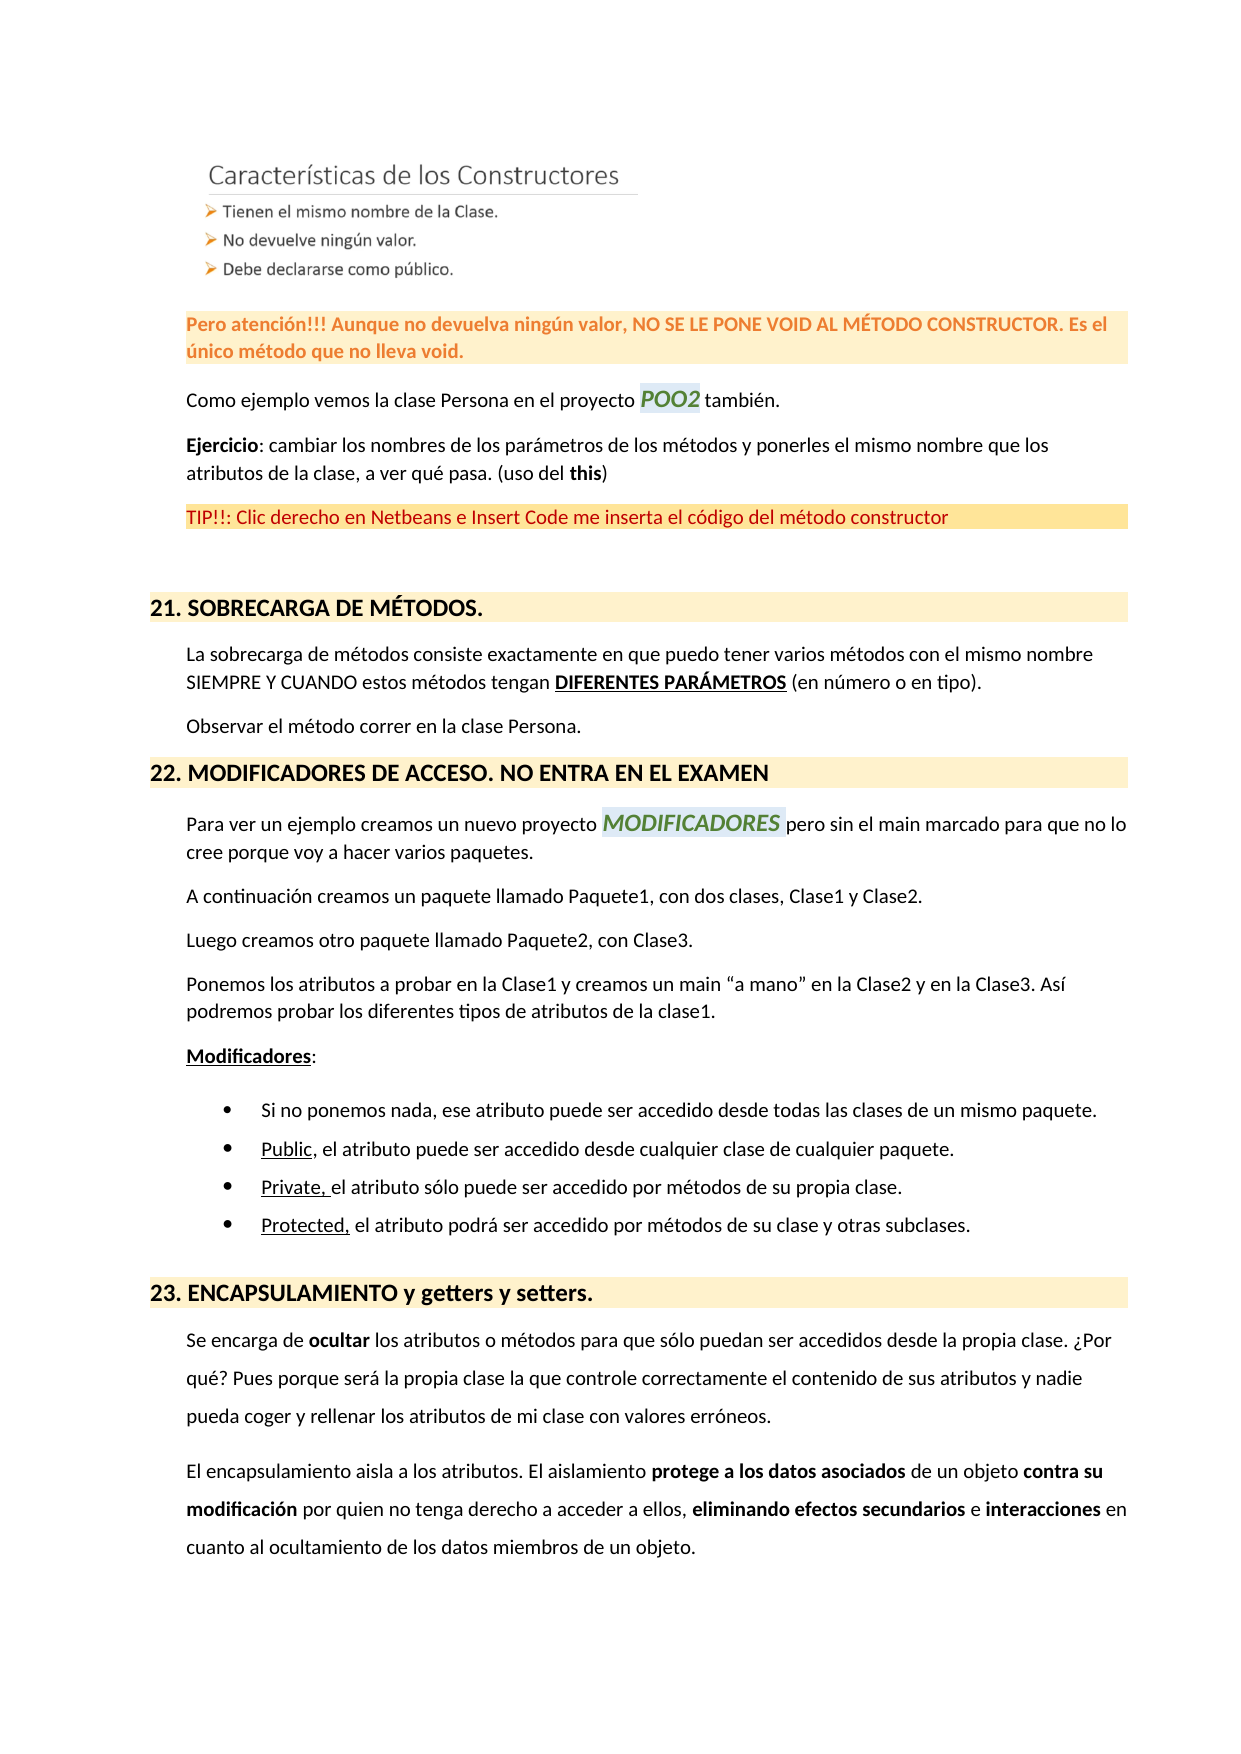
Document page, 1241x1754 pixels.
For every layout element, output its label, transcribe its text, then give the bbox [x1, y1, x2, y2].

text Como ejemplo vemos la clase Persona en el proyecto POO2 también. [186, 383, 1128, 413]
list Private, el atributo sólo puede ser accedido por métodos de su propia clase. [224, 1174, 1128, 1199]
list ENCAPSULAMIENTO y getters y setters. [150, 1277, 1128, 1308]
text Observar el método correr en la clase Persona. [186, 713, 1128, 738]
text Ponemos los atributos a probar en la Clase1 y creamos un main “a mano” en la Clase2 y en la Clase3. Así podremos probar los diferentes tipos de atributos de la clase1. [186, 971, 1128, 1024]
list MODIFICADORES DE ACCESO. NO ENTRA EN EL EXAMEN [150, 757, 1128, 788]
text A continuación creamos un paquete llamado Paquete1, con dos clases, Clase1 y Clase2. [186, 883, 1128, 909]
list SOBRECARGA DE MÉTODOS. [150, 592, 1128, 622]
list Protected, el atributo podrá ser accedido por métodos de su clase y otras subclases. [224, 1212, 1128, 1237]
text Pero atención!!! Aunque no devuelva ningún valor, NO SE LE PONE VOID AL MÉTODO CONSTRUCTOR. Es el único método que no lleva void. [186, 311, 1128, 364]
text La sobrecarga de métodos consiste exactamente en que puedo tener varios métodos con el mismo nombre SIEMPRE Y CUANDO estos métodos tengan DIFERENTES PARÁMETROS (en número o en tipo). [186, 642, 1128, 694]
text Se encarga de ocultar los atributos o métodos para que sólo puedan ser accedidos desde la propia clase. ¿Por qué? Pues porque será la propia clase la que controle correctamente el contenido de sus atributos y nadie pueda coger y rellenar los atributos de mi clase con valores erróneos. [186, 1327, 1128, 1429]
text Luego creamos otro paquete llamado Paquete2, con Clase3. [186, 927, 1128, 953]
text Ejercicio: cambiar los nombres de los parámetros de los métodos y ponerles el mismo nombre que los atributos de la clase, a ver qué pasa. (uso del this) [186, 432, 1128, 485]
list Si no ponemos nada, ese atributo puede ser accedido desde todas las clases de un mismo paquete. [224, 1098, 1128, 1123]
text El encapsulamiento aisla a los atributos. El aislamiento protege a los datos asociados de un objeto contra su modificación por quien no tenga derecho a acceder a ellos, eliminando efectos secundarios e interacciones en cuanto al ocultamiento de los datos miembros de un objeto. [186, 1458, 1128, 1560]
picture [186, 150, 638, 293]
list Public, el atributo puede ser accedido desde cualquier clase de cualquier paquete. [224, 1136, 1128, 1161]
text Para ver un ejemplo creamos un nuevo proyecto MODIFICADORES pero sin el main marcado para que no lo cree porque voy a hacer varios paquetes. [186, 807, 1128, 864]
text TIP!!: Clic derecho en Netbeans e Insert Code me inserta el código del método constructor [186, 504, 1128, 529]
text Modificadores: [186, 1043, 1128, 1068]
